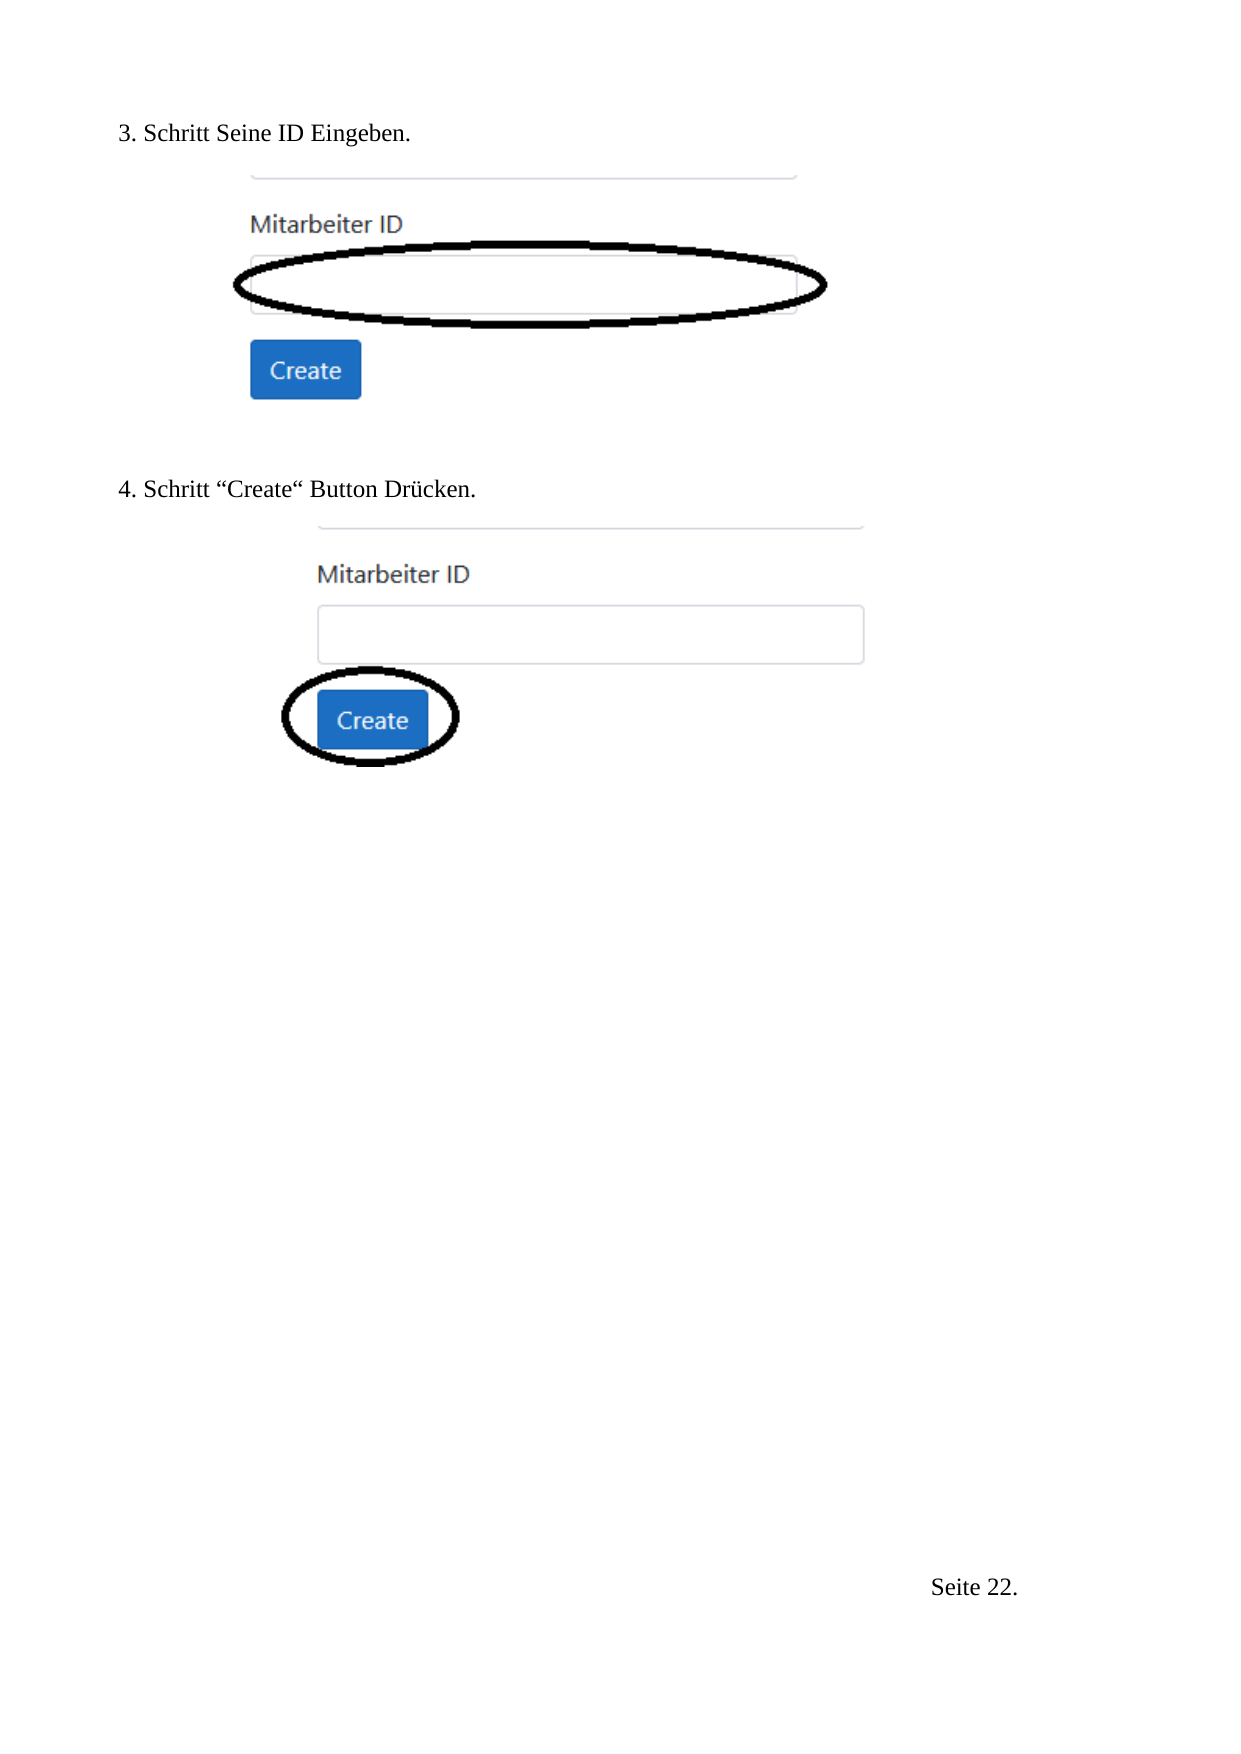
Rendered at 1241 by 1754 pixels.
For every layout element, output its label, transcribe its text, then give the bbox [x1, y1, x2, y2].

picture [230, 526, 929, 767]
text 3. Schritt Seine ID Eingeben. [118, 118, 1122, 147]
text 4. Schritt “Create“ Button Drücken. [118, 474, 1122, 502]
text Seite 22. [118, 1572, 1122, 1600]
picture [163, 175, 862, 417]
